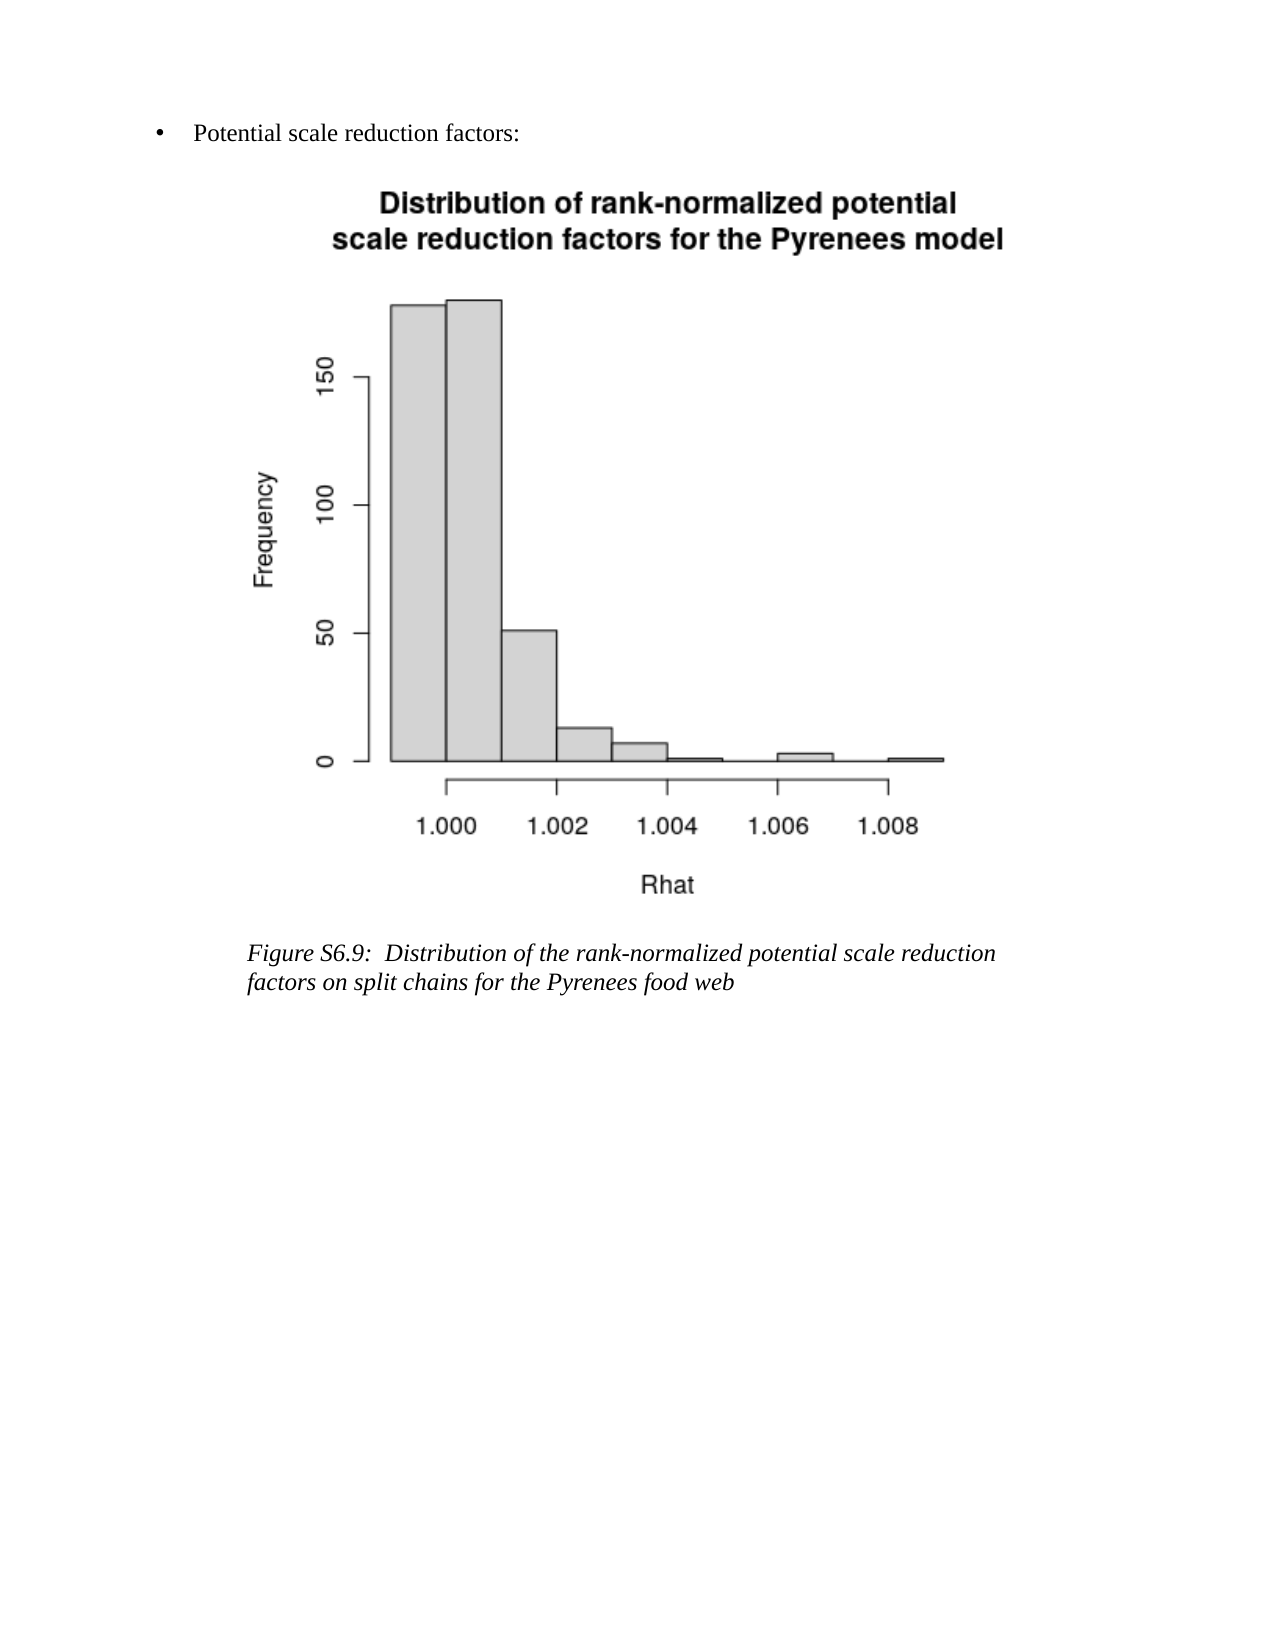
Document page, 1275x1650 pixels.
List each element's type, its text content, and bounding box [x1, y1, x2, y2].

picture [246, 159, 1029, 933]
list Potential scale reduction factors: [156, 118, 1157, 147]
text Figure S6.9: Distribution of the rank-normalized potential scale reduction factors on split chains for the Pyrenees food web [247, 933, 1028, 996]
